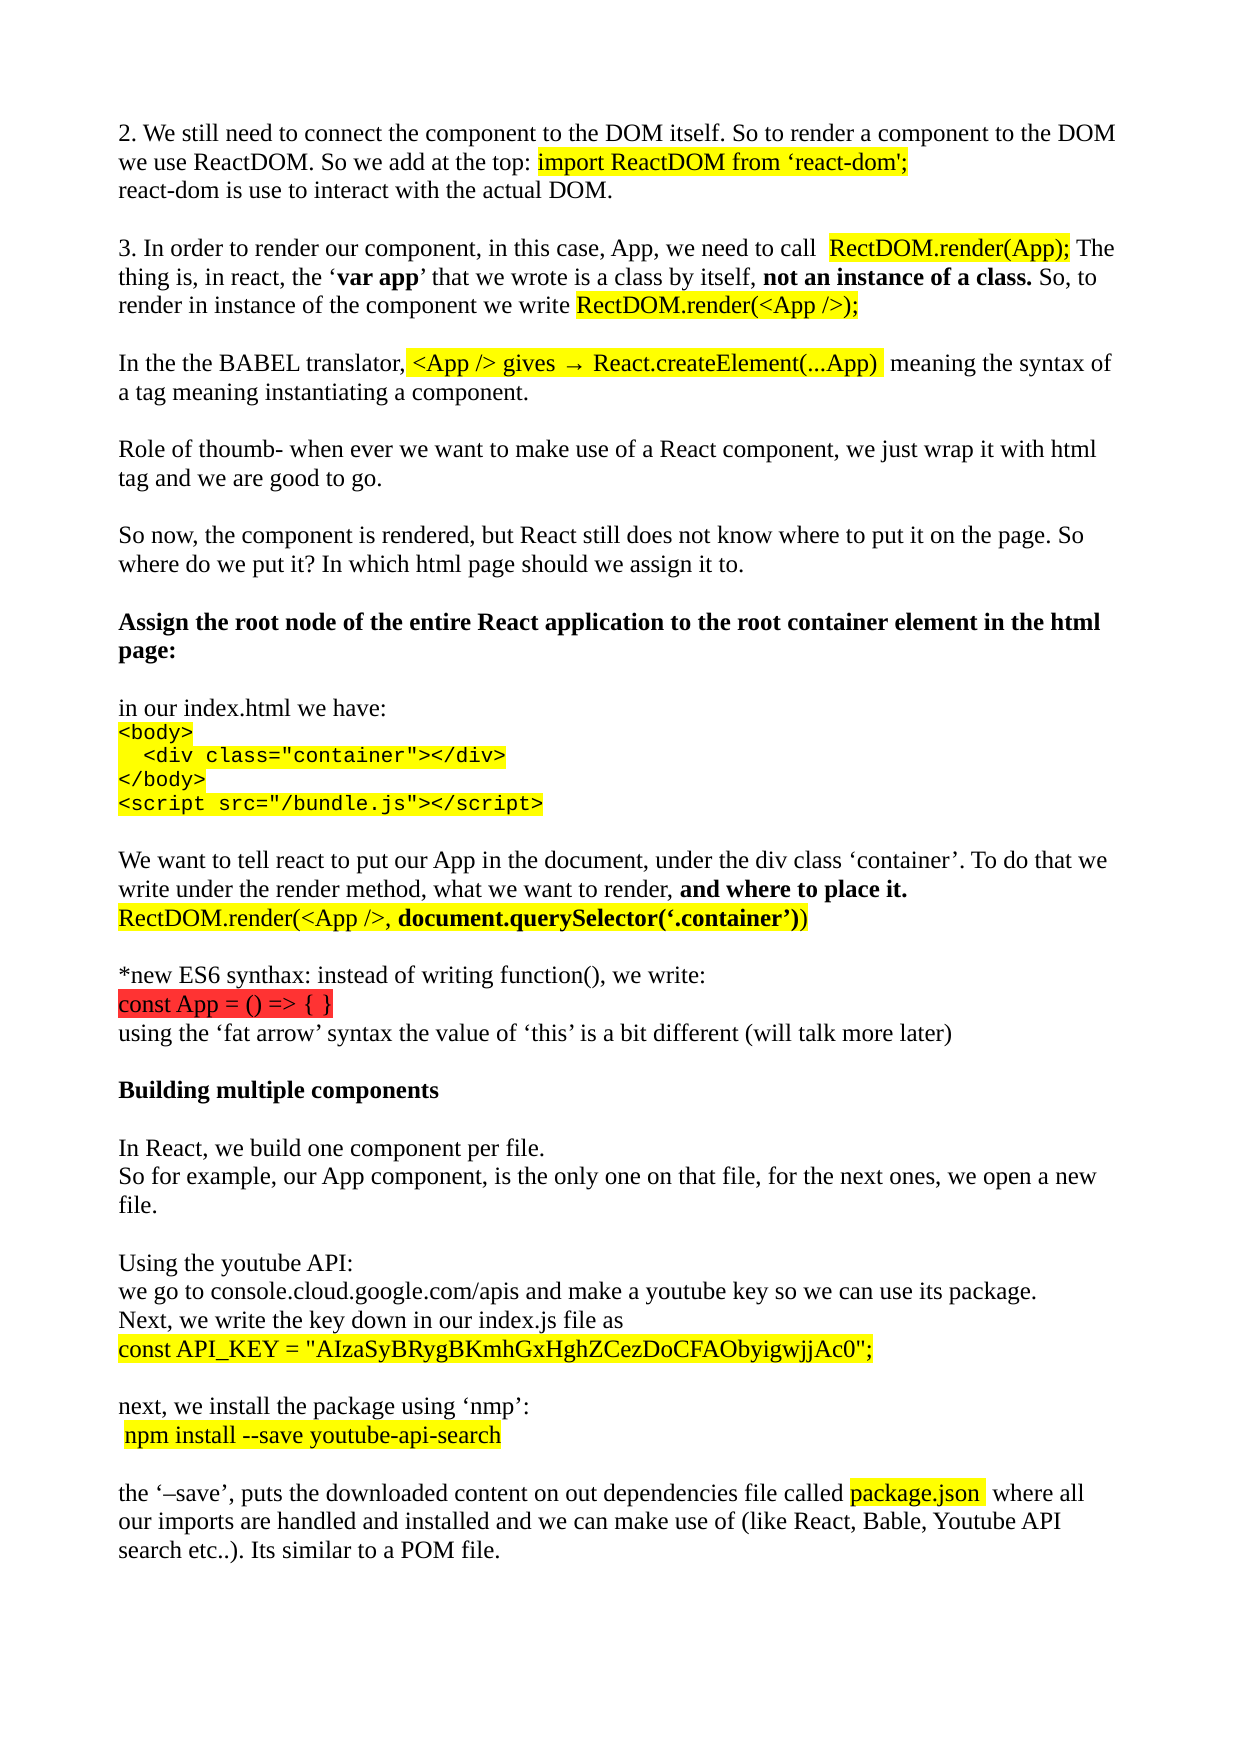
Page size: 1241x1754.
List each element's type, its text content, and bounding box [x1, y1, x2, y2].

text RectDOM.render(<App />, document.querySelector(‘.container’)) [118, 903, 1122, 931]
text Next, we write the key down in our index.js file as [118, 1305, 1122, 1334]
text In React, we build one component per file. [118, 1133, 1122, 1161]
text Using the youtube API: [118, 1248, 1122, 1276]
text Role of thoumb- when ever we want to make use of a React component, we just wrap it with html tag and we are good to go. [118, 434, 1122, 492]
text <body> [118, 722, 1122, 746]
text in our index.html we have: [118, 693, 1122, 722]
text We want to tell react to put our App in the document, under the div class ‘container’. To do that we write under the render method, what we want to render, and where to place it. [118, 845, 1122, 903]
text In the the BABEL translator, <App /> gives → React.createElement(...App) meaning the syntax of a tag meaning instantiating a component. [118, 348, 1122, 406]
text Building multiple components [118, 1075, 1122, 1104]
text *new ES6 synthax: instead of writing function(), we write: [118, 960, 1122, 989]
text Assign the root node of the entire React application to the root container element in the html page: [118, 607, 1122, 664]
text So now, the component is rendered, but React still does not know where to put it on the page. So where do we put it? In which html page should we assign it to. [118, 521, 1122, 578]
text const API_KEY = "AIzaSyBRygBKmhGxHghZCezDoCFAObyigwjjAc0"; [118, 1334, 1122, 1363]
text using the ‘fat arrow’ syntax the value of ‘this’ is a bit different (will talk more later) [118, 1018, 1122, 1046]
text react-dom is use to interact with the actual DOM. [118, 176, 1122, 204]
text npm install --save youtube-api-search [118, 1420, 1122, 1449]
text next, we install the package using ‘nmp’: [118, 1391, 1122, 1420]
text 2. We still need to connect the component to the DOM itself. So to render a component to the DOM we use ReactDOM. So we add at the top: import ReactDOM from ‘react-dom'; [118, 118, 1122, 176]
text const App = () => { } [118, 989, 1122, 1018]
text </body> [118, 769, 1122, 793]
text <script src="/bundle.js"></script> [118, 793, 1122, 816]
text So for example, our App component, is the only one on that file, for the next ones, we open a new file. [118, 1161, 1122, 1219]
text we go to console.cloud.google.com/apis and make a youtube key so we can use its package. [118, 1276, 1122, 1305]
text <div class="container"></div> [118, 746, 1122, 769]
text the ‘–save’, puts the downloaded content on out dependencies file called package.json where all our imports are handled and installed and we can make use of (like React, Bable, Youtube API search etc..). Its similar to a POM file. [118, 1478, 1122, 1564]
text 3. In order to render our component, in this case, App, we need to call RectDOM.render(App); The thing is, in react, the ‘var app’ that we wrote is a class by itself, not an instance of a class. So, to render in instance of the component we write RectDOM.render(<App />); [118, 233, 1122, 319]
